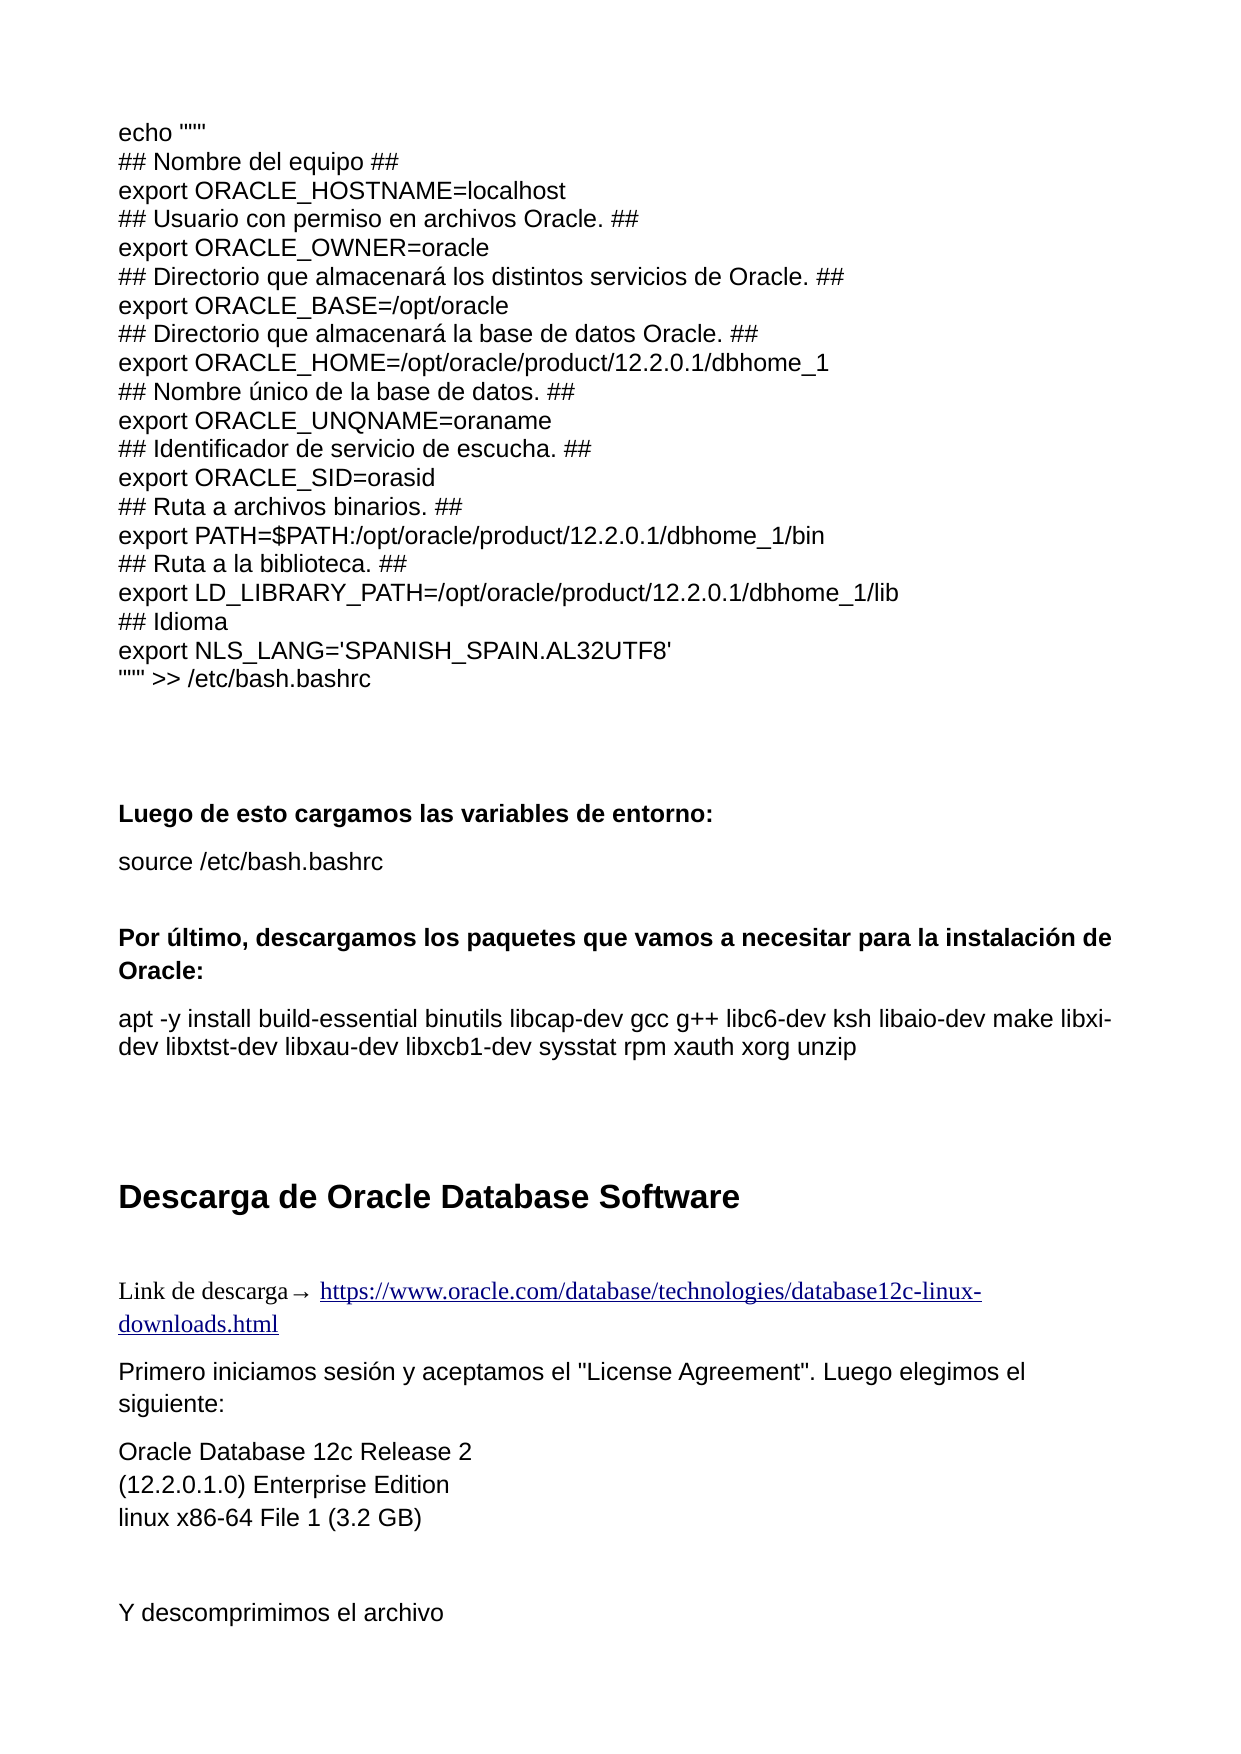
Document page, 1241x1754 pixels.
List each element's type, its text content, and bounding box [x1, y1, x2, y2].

text ## Identificador de servicio de escucha. ## [118, 434, 1122, 463]
text export ORACLE_HOSTNAME=localhost [118, 176, 1122, 204]
text ## Nombre único de la base de datos. ## [118, 377, 1122, 406]
text Primero iniciamos sesión y aceptamos el "License Agreement". Luego elegimos el siguiente: [118, 1356, 1122, 1418]
text Link de descarga→ https://www.oracle.com/database/technologies/database12c-linux-downloads.html [118, 1276, 1122, 1338]
text ## Directorio que almacenará los distintos servicios de Oracle. ## [118, 262, 1122, 291]
text ## Directorio que almacenará la base de datos Oracle. ## [118, 319, 1122, 348]
text ## Idioma [118, 607, 1122, 636]
text echo """ [118, 118, 1122, 147]
text ## Ruta a la biblioteca. ## [118, 549, 1122, 578]
text export ORACLE_SID=orasid [118, 463, 1122, 492]
text ## Ruta a archivos binarios. ## [118, 492, 1122, 521]
text source /etc/bash.bashrc [118, 847, 1122, 875]
text """ >> /etc/bash.bashrc [118, 664, 1122, 693]
text Por último, descargamos los paquetes que vamos a necesitar para la instalación de Oracle: [118, 923, 1122, 985]
text export ORACLE_OWNER=oracle [118, 233, 1122, 262]
text Y descomprimimos el archivo [118, 1598, 1122, 1627]
text export ORACLE_HOME=/opt/oracle/product/12.2.0.1/dbhome_1 [118, 348, 1122, 377]
text export PATH=$PATH:/opt/oracle/product/12.2.0.1/dbhome_1/bin [118, 521, 1122, 549]
text export ORACLE_BASE=/opt/oracle [118, 291, 1122, 319]
text export LD_LIBRARY_PATH=/opt/oracle/product/12.2.0.1/dbhome_1/lib [118, 578, 1122, 607]
text ## Nombre del equipo ## [118, 147, 1122, 176]
text Luego de esto cargamos las variables de entorno: [118, 799, 1122, 828]
text export NLS_LANG='SPANISH_SPAIN.AL32UTF8' [118, 636, 1122, 664]
subtitle Descarga de Oracle Database Software [118, 1177, 1122, 1216]
text ## Usuario con permiso en archivos Oracle. ## [118, 204, 1122, 233]
text export ORACLE_UNQNAME=oraname [118, 406, 1122, 434]
text apt -y install build-essential binutils libcap-dev gcc g++ libc6-dev ksh libaio-dev make libxi-dev libxtst-dev libxau-dev libxcb1-dev sysstat rpm xauth xorg unzip [118, 1003, 1122, 1061]
text Oracle Database 12c Release 2 (12.2.0.1.0) Enterprise Edition linux x86-64 File 1 (3.2 GB) [118, 1437, 1122, 1532]
